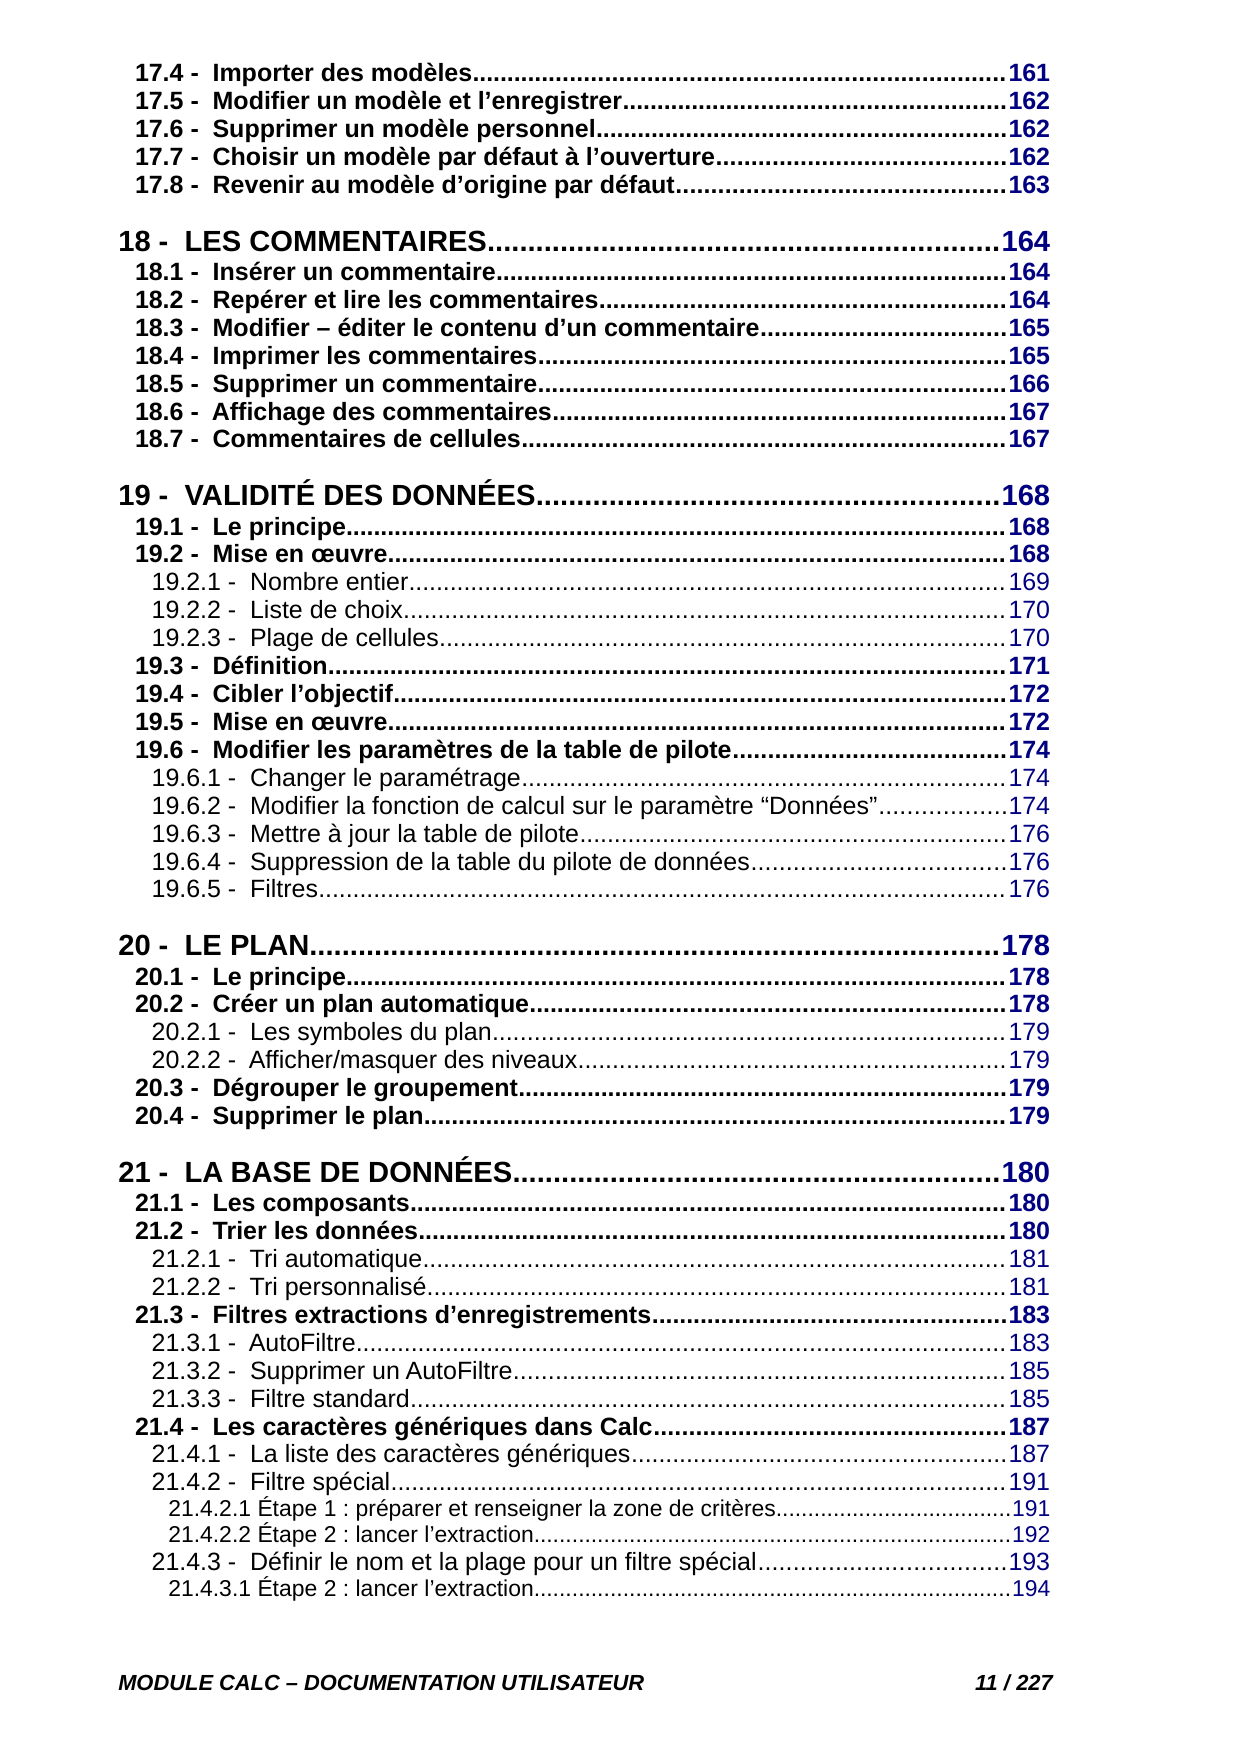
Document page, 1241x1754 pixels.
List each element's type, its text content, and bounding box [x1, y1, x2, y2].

text 17.8 - Revenir au modèle d’origine par défaut 163 [135, 171, 1122, 199]
text 20.3 - Dégrouper le groupement 179 [135, 1074, 1122, 1102]
text 19.4 - Cibler l’objectif 172 [135, 680, 1122, 708]
text 21.3.3 - Filtre standard 185 [151, 1384, 1122, 1412]
text 19 - Validité des données 168 [118, 479, 1122, 512]
text 21.3.1 - AutoFiltre 183 [151, 1329, 1122, 1357]
text 18.3 - Modifier – éditer le contenu d’un commentaire 165 [135, 314, 1122, 342]
text 18.5 - Supprimer un commentaire 166 [135, 369, 1122, 397]
text 21.2.2 - Tri personnalisé 181 [151, 1273, 1122, 1301]
text 21.1 - Les composants 180 [135, 1189, 1122, 1217]
text 20.2 - Créer un plan automatique 178 [135, 990, 1122, 1018]
text 21.2 - Trier les données 180 [135, 1217, 1122, 1245]
text 17.7 - Choisir un modèle par défaut à l’ouverture 162 [135, 143, 1122, 171]
text 21.3.2 - Supprimer un AutoFiltre 185 [151, 1357, 1122, 1384]
text 17.4 - Importer des modèles 161 [135, 59, 1122, 87]
text 19.1 - Le principe 168 [135, 512, 1122, 540]
text 21.3 - Filtres extractions d’enregistrements 183 [135, 1301, 1122, 1329]
text 20.2.1 - Les symboles du plan 179 [151, 1018, 1122, 1046]
text 18 - Les commentaires 164 [118, 224, 1122, 257]
text 17.5 - Modifier un modèle et l’enregistrer 162 [135, 87, 1122, 115]
text 19.2.2 - Liste de choix 170 [151, 596, 1122, 624]
text 19.5 - Mise en œuvre 172 [135, 708, 1122, 736]
text 19.3 - Définition 171 [135, 652, 1122, 680]
text 20 - Le plan 178 [118, 929, 1122, 962]
text 18.4 - Imprimer les commentaires 165 [135, 342, 1122, 369]
text 19.6.2 - Modifier la fonction de calcul sur le paramètre “Données” 174 [151, 792, 1122, 819]
text 19.6.4 - Suppression de la table du pilote de données 176 [151, 847, 1122, 875]
text 21.4 - Les caractères génériques dans Calc 187 [135, 1412, 1122, 1440]
text 21.4.2.2 Étape 2 : lancer l’extraction 192 [168, 1522, 1122, 1547]
text 19.2.1 - Nombre entier 169 [151, 568, 1122, 596]
text 20.1 - Le principe 178 [135, 962, 1122, 990]
text 21.4.2 - Filtre spécial 191 [151, 1468, 1122, 1496]
text 18.2 - Repérer et lire les commentaires 164 [135, 286, 1122, 314]
text 19.6 - Modifier les paramètres de la table de pilote 174 [135, 736, 1122, 764]
text 20.4 - Supprimer le plan 179 [135, 1102, 1122, 1130]
text 17.6 - Supprimer un modèle personnel 162 [135, 115, 1122, 143]
text 20.2.2 - Afficher/masquer des niveaux 179 [151, 1046, 1122, 1074]
text 18.7 - Commentaires de cellules 167 [135, 425, 1122, 453]
text 18.6 - Affichage des commentaires 167 [135, 397, 1122, 425]
text 21.2.1 - Tri automatique 181 [151, 1245, 1122, 1273]
text 19.2 - Mise en œuvre 168 [135, 540, 1122, 568]
text 21.4.1 - La liste des caractères génériques 187 [151, 1440, 1122, 1468]
text 21.4.3 - Définir le nom et la plage pour un filtre spécial 193 [151, 1547, 1122, 1575]
text 19.6.1 - Changer le paramétrage 174 [151, 764, 1122, 792]
text 21 - La Base de données 180 [118, 1156, 1122, 1188]
text 19.6.5 - Filtres 176 [151, 875, 1122, 903]
text 18.1 - Insérer un commentaire 164 [135, 258, 1122, 286]
text 21.4.2.1 Étape 1 : préparer et renseigner la zone de critères 191 [168, 1496, 1122, 1522]
text 19.2.3 - Plage de cellules 170 [151, 624, 1122, 652]
text 21.4.3.1 Étape 2 : lancer l’extraction 194 [168, 1575, 1122, 1601]
text 19.6.3 - Mettre à jour la table de pilote 176 [151, 819, 1122, 847]
